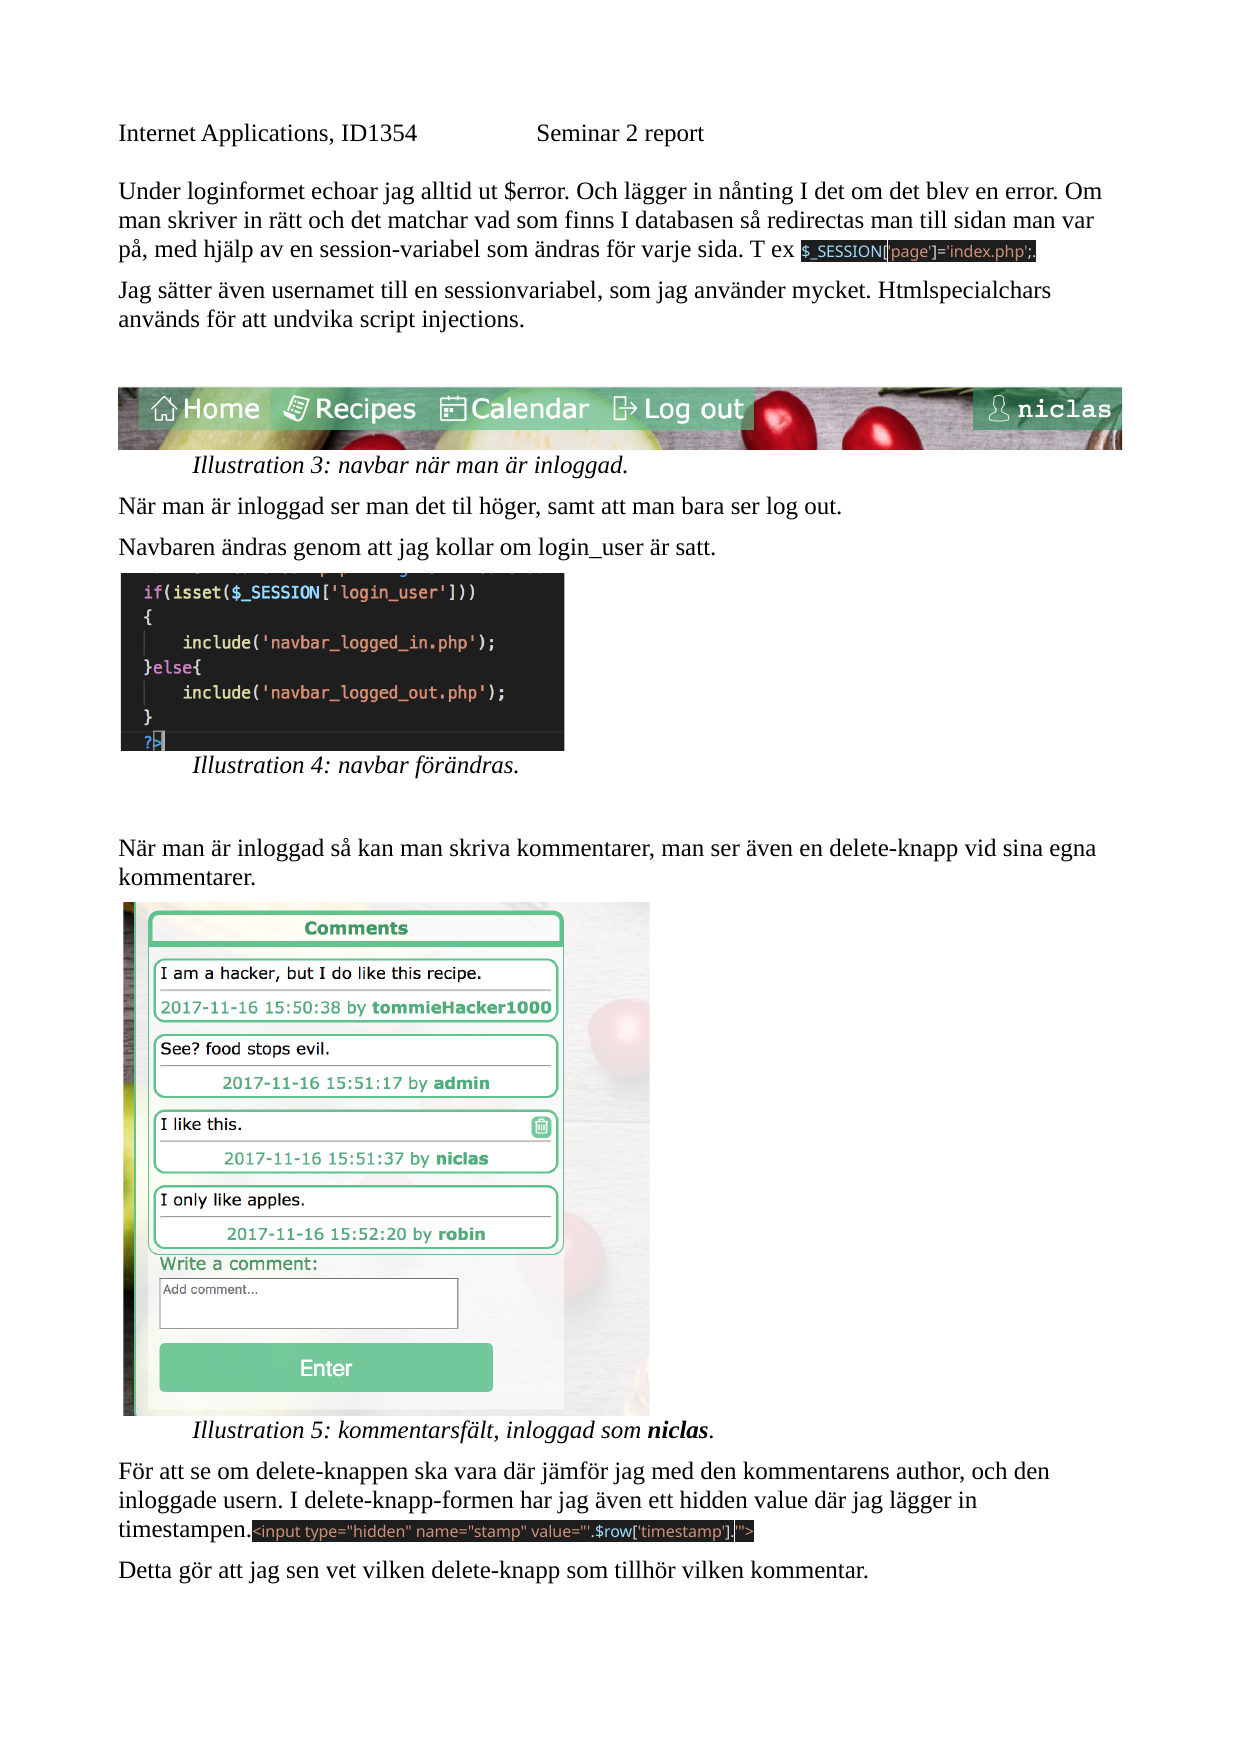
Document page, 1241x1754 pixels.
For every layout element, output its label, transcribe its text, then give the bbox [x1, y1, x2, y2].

text När man är inloggad så kan man skriva kommentarer, man ser även en delete-knapp vid sina egna kommentarer. [118, 833, 1122, 890]
picture [118, 386, 1123, 450]
text När man är inloggad ser man det til höger, samt att man bara ser log out. [118, 491, 1122, 520]
text För att se om delete-knappen ska vara där jämför jag med den kommentarens author, och den inloggade usern. I delete-knapp-formen har jag även ett hidden value där jag lägger in timestampen.<input type="hidden" name="stamp" value="'.$row['timestamp'].'"> [118, 1456, 1122, 1543]
text Navbaren ändras genom att jag kollar om login_user är satt. [118, 532, 1122, 561]
text Illustration 4: navbar förändras. [118, 573, 1122, 779]
text Jag sätter även usernamet till en sessionvariabel, som jag använder mycket. Htmlspecialchars används för att undvika script injections. [118, 275, 1122, 333]
picture [120, 573, 565, 751]
text Illustration 5: kommentarsfält, inloggad som niclas. [118, 903, 1122, 1444]
text Illustration 3: navbar när man är inloggad. [118, 450, 1122, 478]
text Detta gör att jag sen vet vilken delete-knapp som tillhör vilken kommentar. [118, 1555, 1122, 1584]
picture [123, 902, 650, 1416]
text Under loginformet echoar jag alltid ut $error. Och lägger in nånting I det om det blev en error. Om man skriver in rätt och det matchar vad som finns I databasen så redirectas man till sidan man var på, med hjälp av en session-variabel som ändras för varje sida. T ex $_SESSION['page']='index.php';. [118, 176, 1122, 263]
